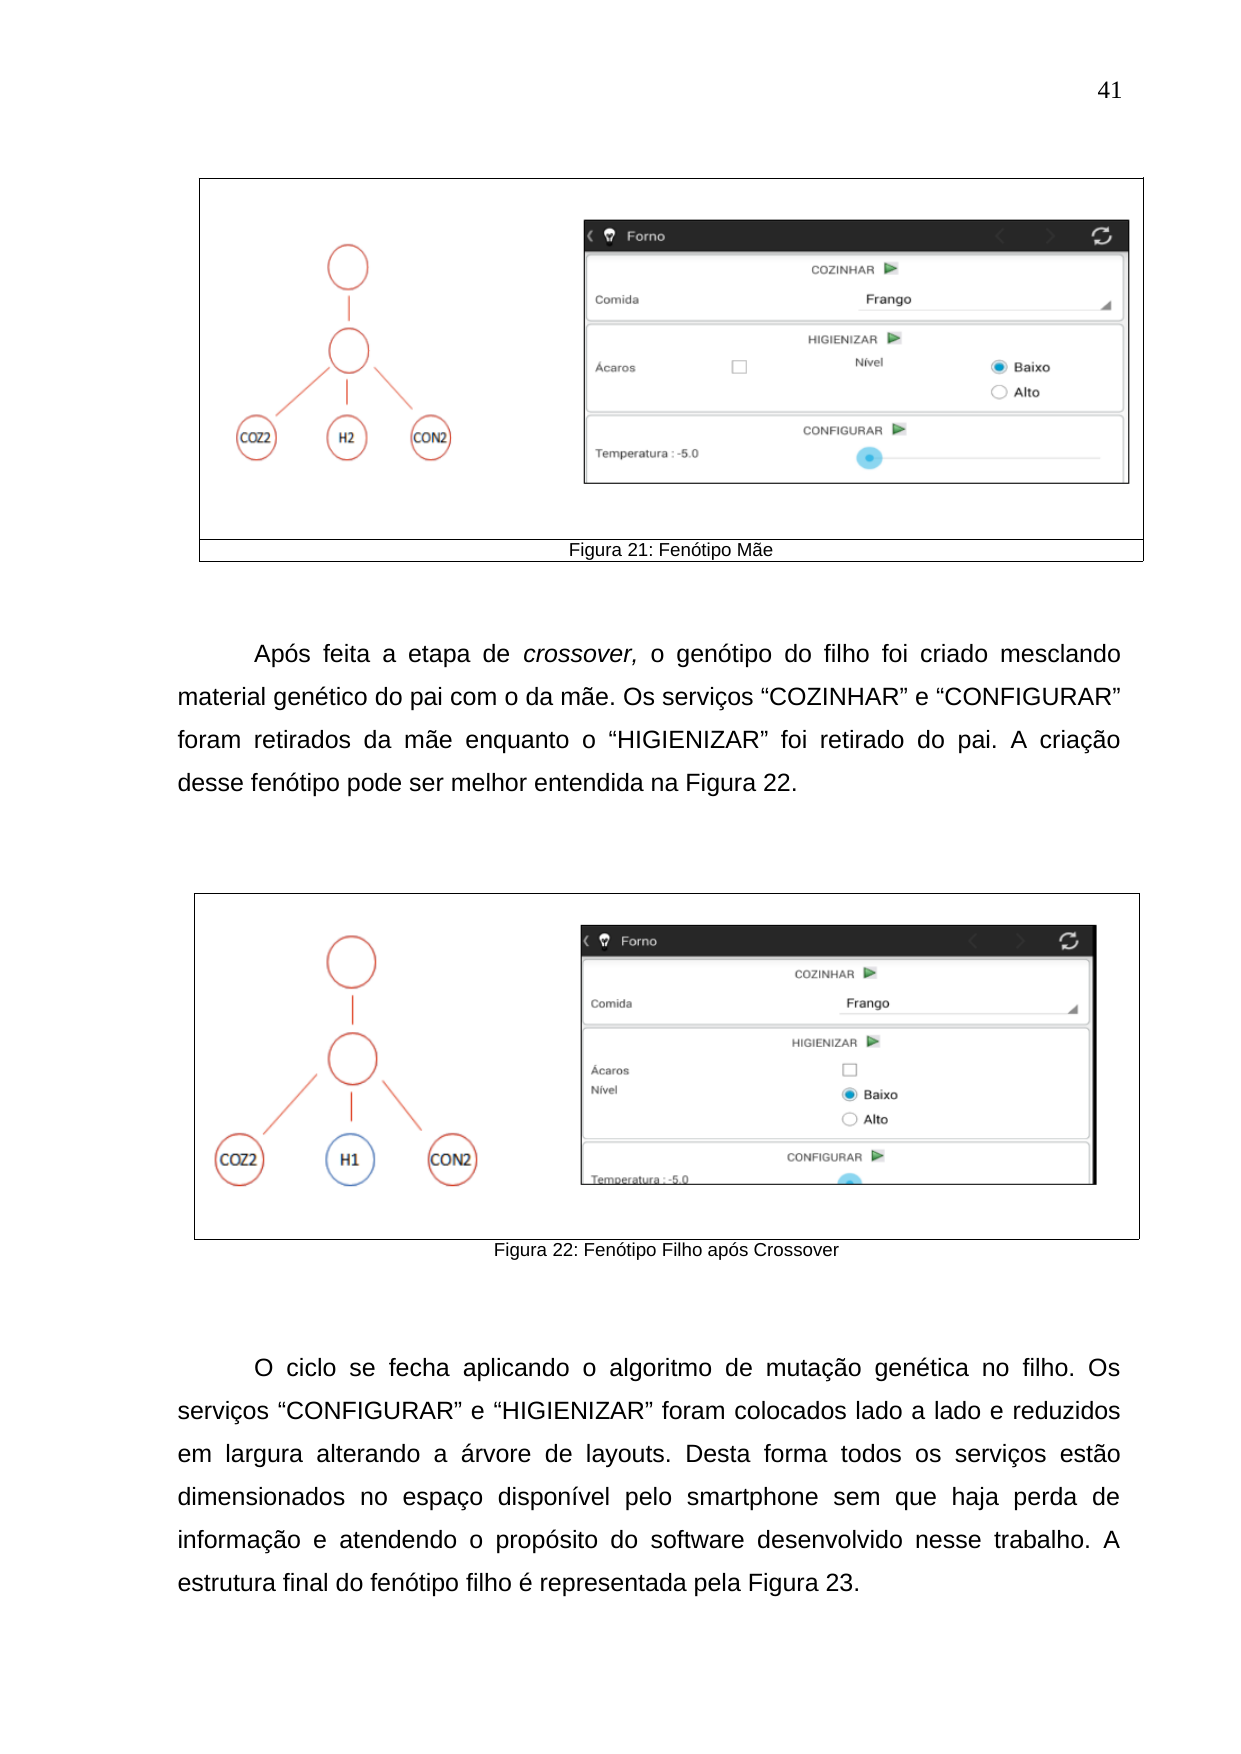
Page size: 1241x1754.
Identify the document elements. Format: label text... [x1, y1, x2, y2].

text Após feita a etapa de crossover, o genótipo do filho foi criado mesclando material genético do pai com o da mãe. Os serviços “COZINHAR” e “CONFIGURAR” foram retirados da mãe enquanto o “HIGIENIZAR” foi retirado do pai. A criação desse fenótipo pode ser melhor entendida na Figura 22. [177, 639, 1122, 797]
text Figura 21: Fenótipo Mãe [200, 540, 1143, 561]
text O ciclo se fecha aplicando o algoritmo de mutação genética no filho. Os serviços “CONFIGURAR” e “HIGIENIZAR” foram colocados lado a lado e reduzidos em largura alterando a árvore de layouts. Desta forma todos os serviços estão dimensionados no espaço disponível pelo smartphone sem que haja perda de informação e atendendo o propósito do software desenvolvido nesse trabalho. A estrutura final do fenótipo filho é representada pela Figura 23. [177, 1353, 1122, 1597]
picture [200, 179, 1143, 539]
picture [195, 894, 1139, 1239]
text Figura 22: Fenótipo Filho após Crossover [194, 1240, 1139, 1260]
